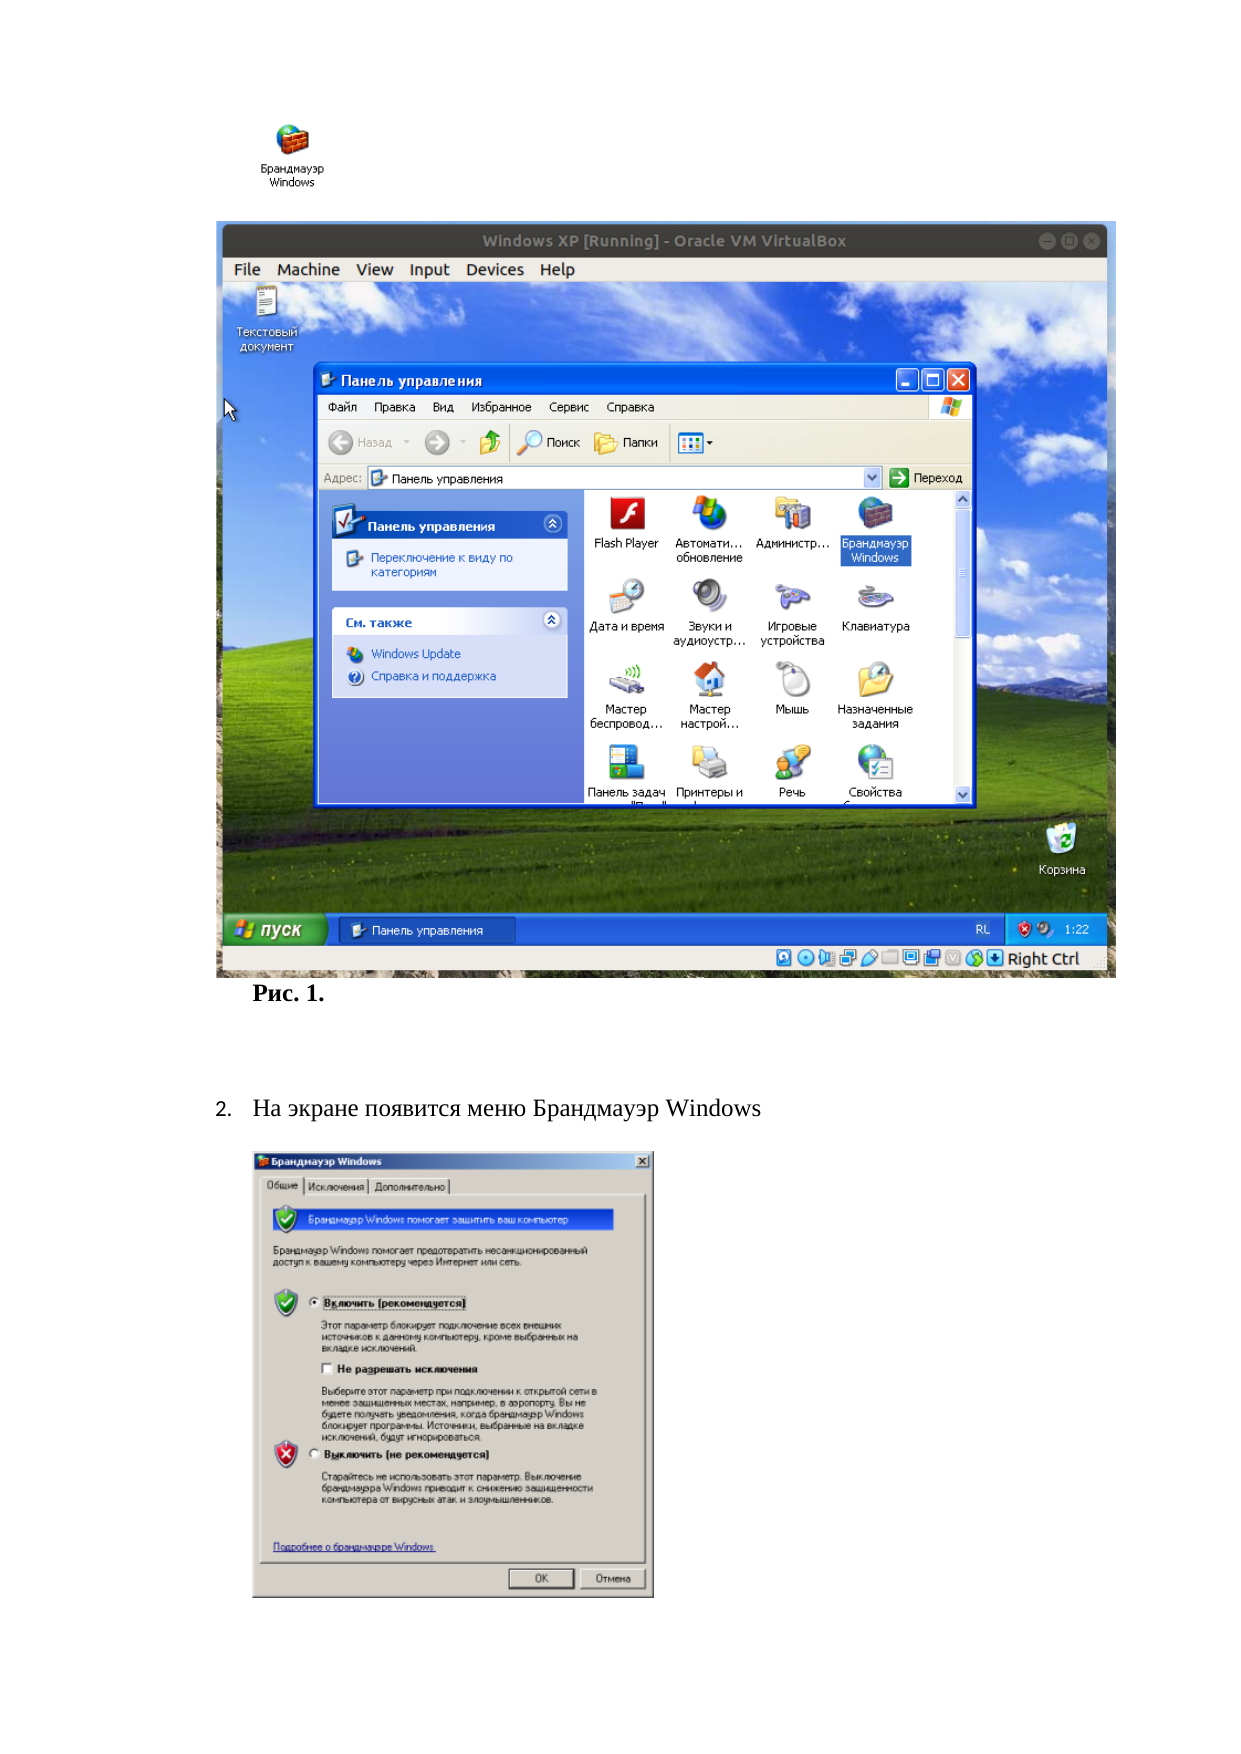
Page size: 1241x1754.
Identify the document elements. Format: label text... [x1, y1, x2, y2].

picture [252, 1151, 654, 1598]
picture [252, 118, 333, 199]
text Рис. 1. [252, 118, 1152, 1007]
list На экране появится меню Брандмауэр Windows [215, 1093, 1152, 1122]
picture [216, 221, 1116, 978]
